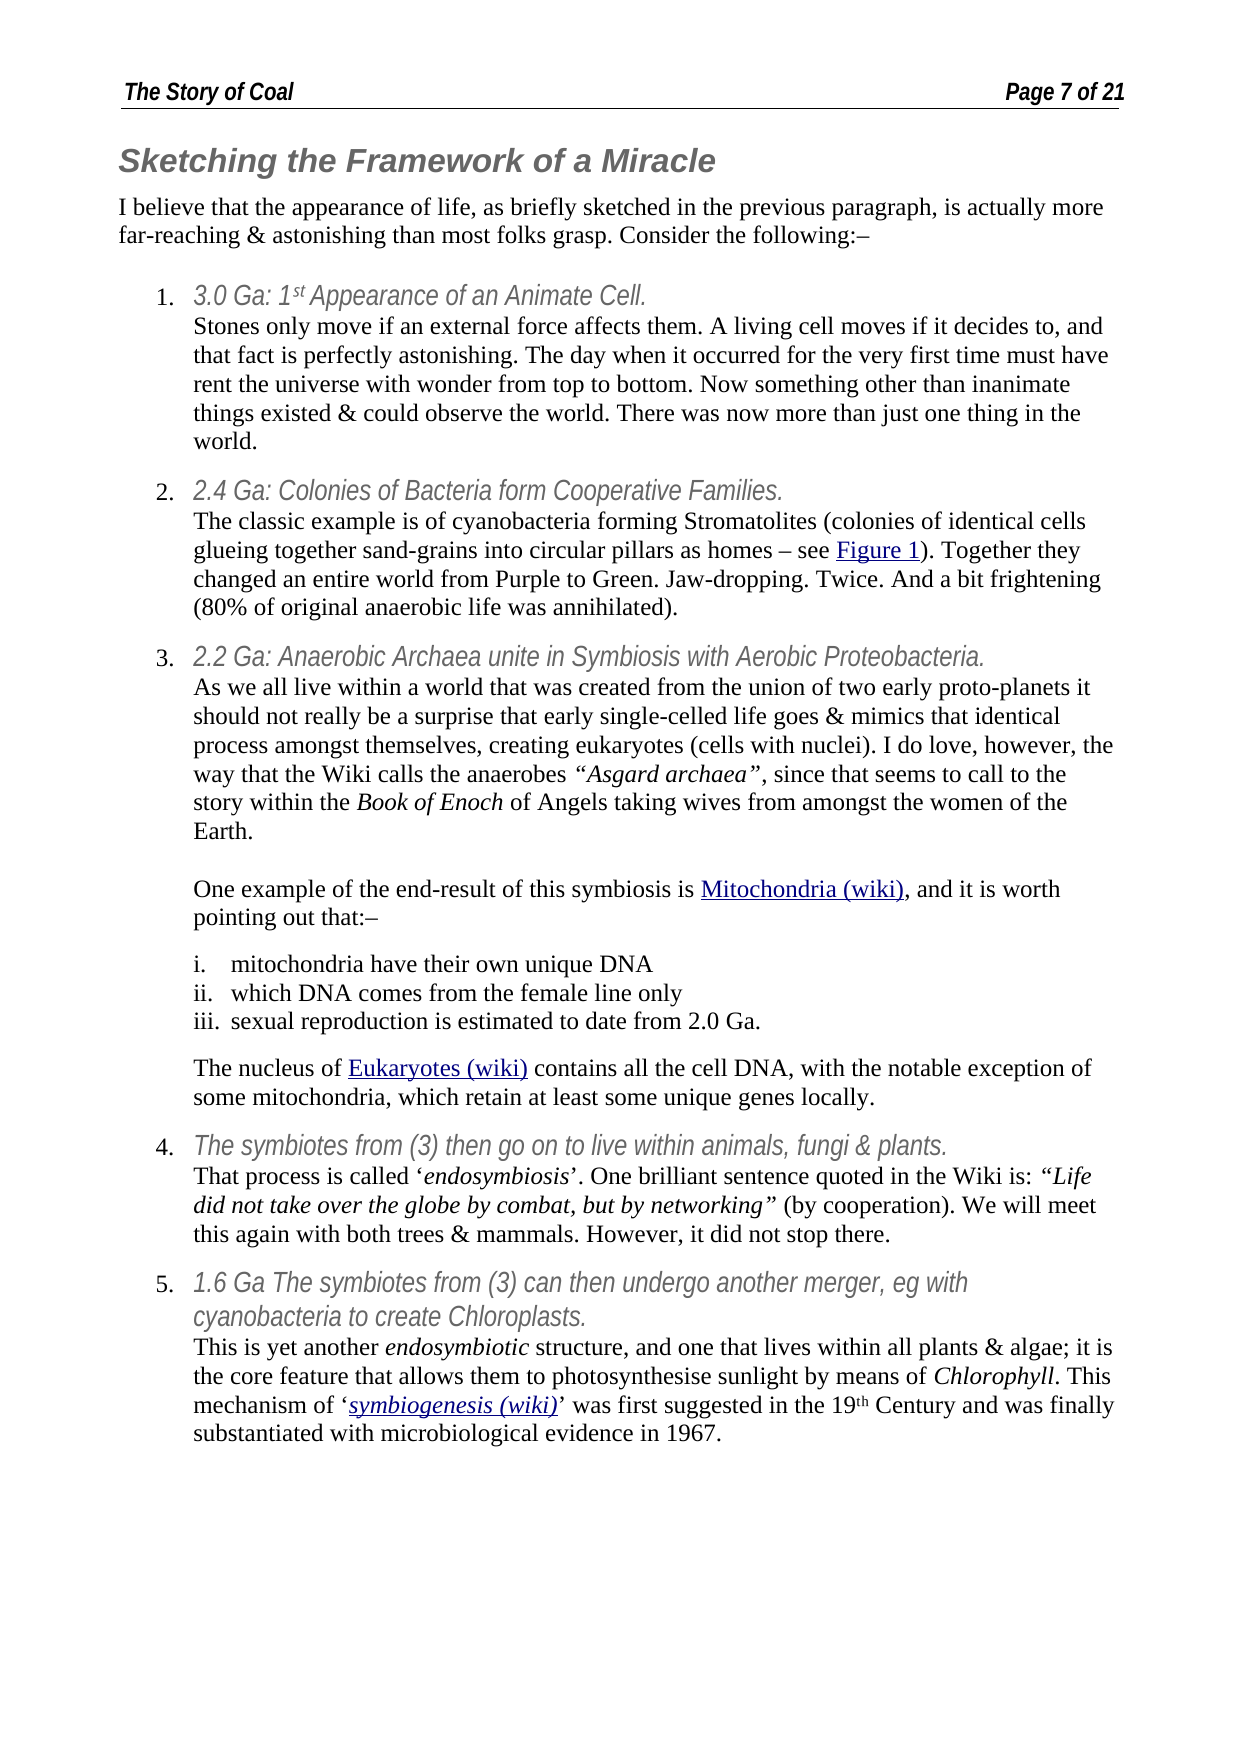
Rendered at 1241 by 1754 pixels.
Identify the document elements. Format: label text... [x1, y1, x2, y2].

list which DNA comes from the female line only [193, 978, 1122, 1006]
text I believe that the appearance of life, as briefly sketched in the previous paragraph, is actually more far-reaching & astonishing than most folks grasp. Consider the following:– [118, 192, 1122, 249]
list mitochondria have their own unique DNA [193, 949, 1122, 978]
list 2.4 Ga: Colonies of Bacteria form Cooperative Families. The classic example is of cyanobacteria forming Stromatolites (colonies of identical cells glueing together sand-grains into circular pillars as homes – see Figure 1). Together they changed an entire world from Purple to Green. Jaw-dropping. Twice. And a bit frightening (80% of original anaerobic life was annihilated). [156, 473, 1122, 621]
text 4. The symbiotes from (3) then go on to live within animals, fungi & plants. That process is called ‘endosymbiosis’. One brilliant sentence quoted in the Wiki is: “Life did not take over the globe by combat, but by networking” (by cooperation). We will meet this again with both trees & mammals. However, it did not stop there. [155, 1128, 1122, 1248]
subtitle Sketching the Framework of a Miracle [118, 141, 1122, 179]
list 2.2 Ga: Anaerobic Archaea unite in Symbiosis with Aerobic Proteobacteria. As we all live within a world that was created from the union of two early proto-planets it should not really be a surprise that early single-celled life goes & mimics that identical process amongst themselves, creating eukaryotes (cells with nuclei). I do love, however, the way that the Wiki calls the anaerobes “Asgard archaea”, since that seems to call to the story within the Book of Enoch of Angels taking wives from amongst the women of the Earth. One example of the end-result of this symbiosis is Mitochondria (wiki), and it is worth pointing out that:– [156, 639, 1122, 931]
list 3.0 Ga: 1ˢᵗ Appearance of an Animate Cell. Stones only move if an external force affects them. A living cell moves if it decides to, and that fact is perfectly astonishing. The day when it occurred for the very first time must have rent the universe with wonder from top to bottom. Now something other than inanimate things existed & could observe the world. There was now more than just one thing in the world. [156, 278, 1122, 455]
list The nucleus of Eukaryotes (wiki) contains all the cell DNA, with the notable exception of some mitochondria, which retain at least some unique genes locally. [156, 1053, 1122, 1110]
list sexual reproduction is estimated to date from 2.0 Ga. [193, 1006, 1122, 1035]
text 5. 1.6 Ga The symbiotes from (3) can then undergo another merger, eg with cyanobacteria to create Chloroplasts. This is yet another endosymbiotic structure, and one that lives within all plants & algae; it is the core feature that allows them to photosynthesise sunlight by means of Chlorophyll. This mechanism of ‘symbiogenesis (wiki)’ was first suggested in the 19ᵗʰ Century and was finally substantiated with microbiological evidence in 1967. [155, 1265, 1122, 1447]
